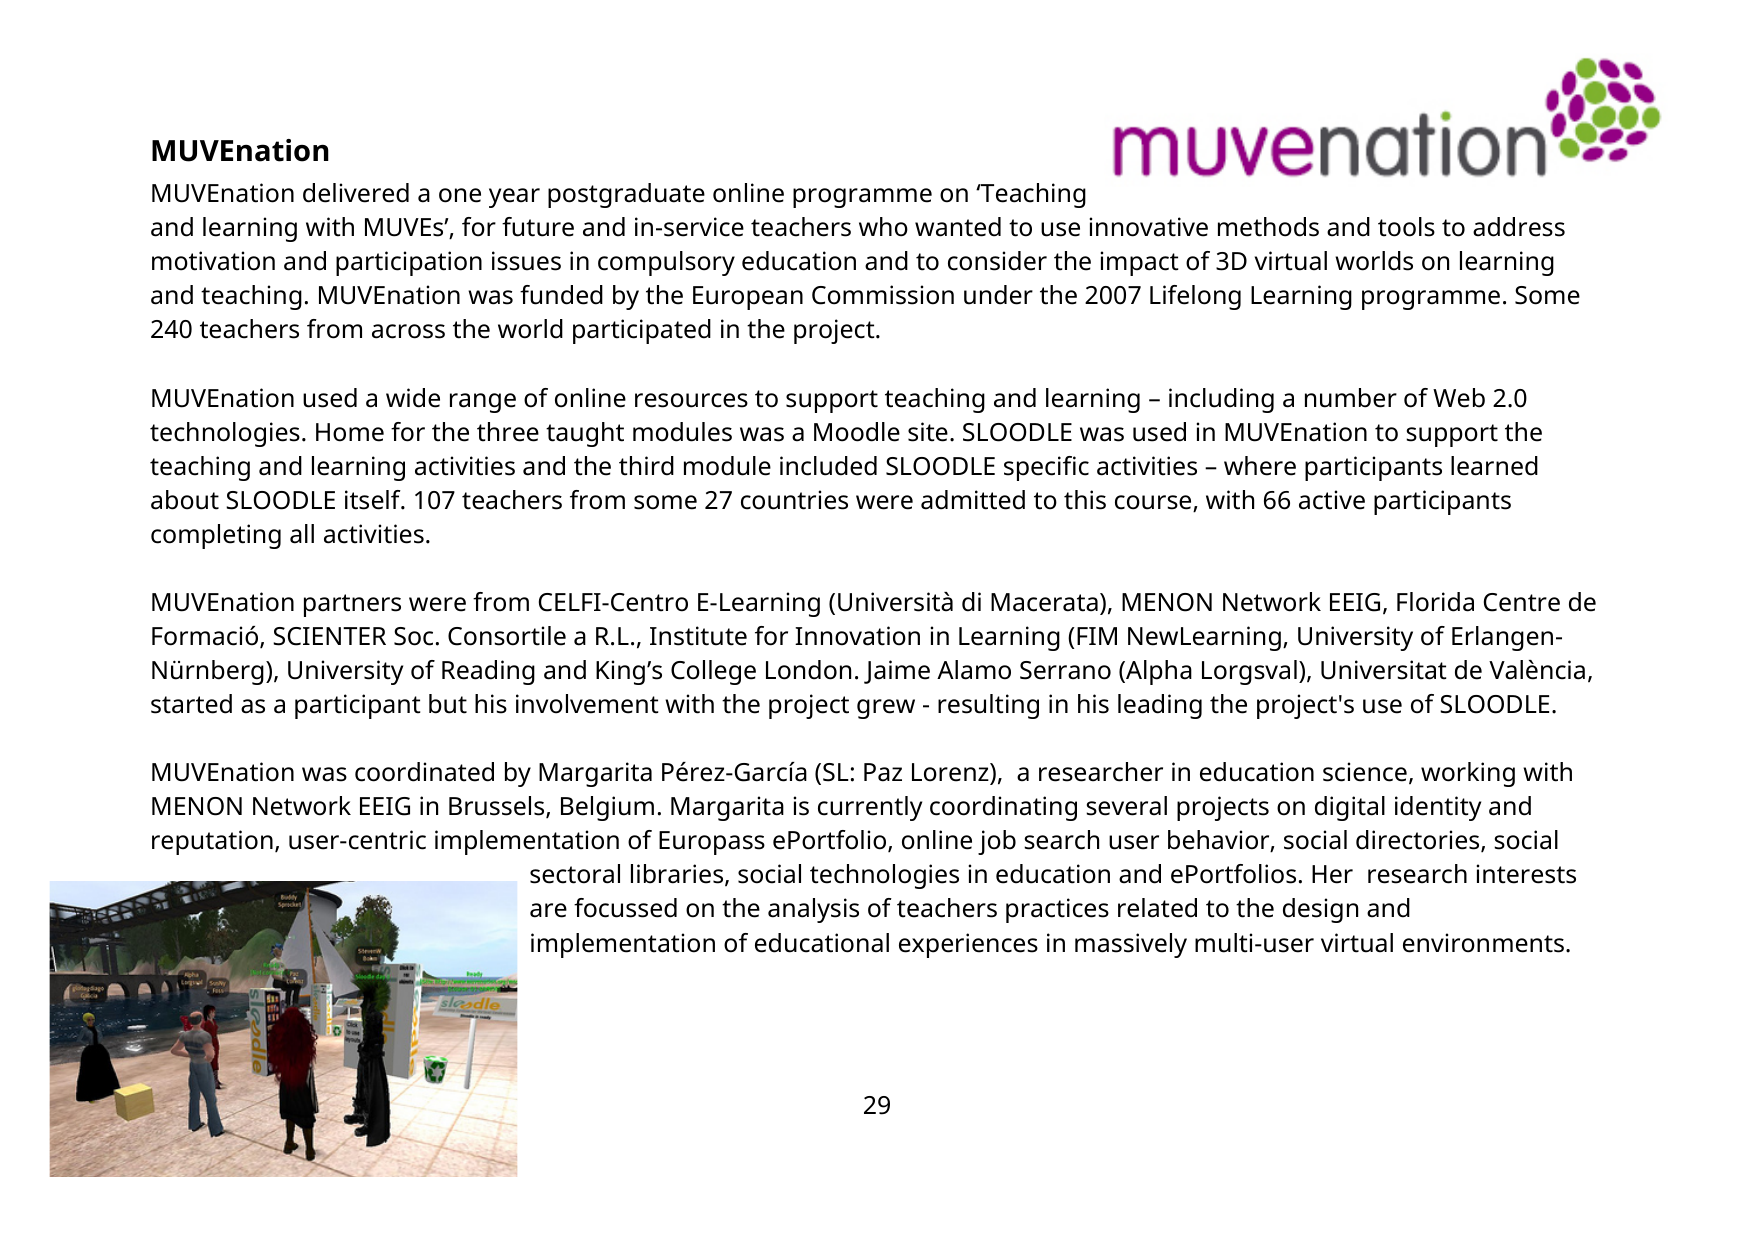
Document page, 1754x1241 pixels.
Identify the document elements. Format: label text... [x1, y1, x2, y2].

picture [49, 881, 518, 1177]
text MUVEnation delivered a one year postgraduate online programme on ‘Teaching and learning with MUVEs’, for future and in-service teachers who wanted to use innovative methods and tools to address motivation and participation issues in compulsory education and to consider the impact of 3D virtual worlds on learning and teaching. MUVEnation was funded by the European Commission under the 2007 Lifelong Learning programme. Some 240 teachers from across the world participated in the project. [150, 176, 1604, 346]
subtitle MUVEnation [150, 130, 1104, 169]
text MUVEnation partners were from CELFI-Centro E-Learning (Università di Macerata), MENON Network EEIG, Florida Centre de Formació, SCIENTER Soc. Consortile a R.L., Institute for Innovation in Learning (FIM NewLearning, University of Erlangen-Nürnberg), University of Reading and King’s College London. Jaime Alamo Serrano (Alpha Lorgsval), Universitat de València, started as a participant but his involvement with the project grew - resulting in his leading the project's use of SLOODLE. [150, 584, 1604, 721]
text MUVEnation was coordinated by Margarita Pérez-García (SL: Paz Lorenz), a researcher in education science, working with MENON Network EEIG in Brussels, Belgium. Margarita is currently coordinating several projects on digital identity and reputation, user-centric implementation of Europass ePortfolio, online job search user behavior, social directories, social sectoral libraries, social technologies in education and ePortfolios. Her research interests are focussed on the analysis of teachers practices related to the design and implementation of educational experiences in massively multi-user virtual environments. [150, 755, 1604, 959]
picture [1104, 53, 1675, 187]
text MUVEnation used a wide range of online resources to support teaching and learning – including a number of Web 2.0 technologies. Home for the three taught modules was a Moodle site. SLOODLE was used in MUVEnation to support the teaching and learning activities and the third module included SLOODLE specific activities – where participants learned about SLOODLE itself. 107 teachers from some 27 countries were admitted to this course, with 66 active participants completing all activities. [150, 380, 1604, 551]
